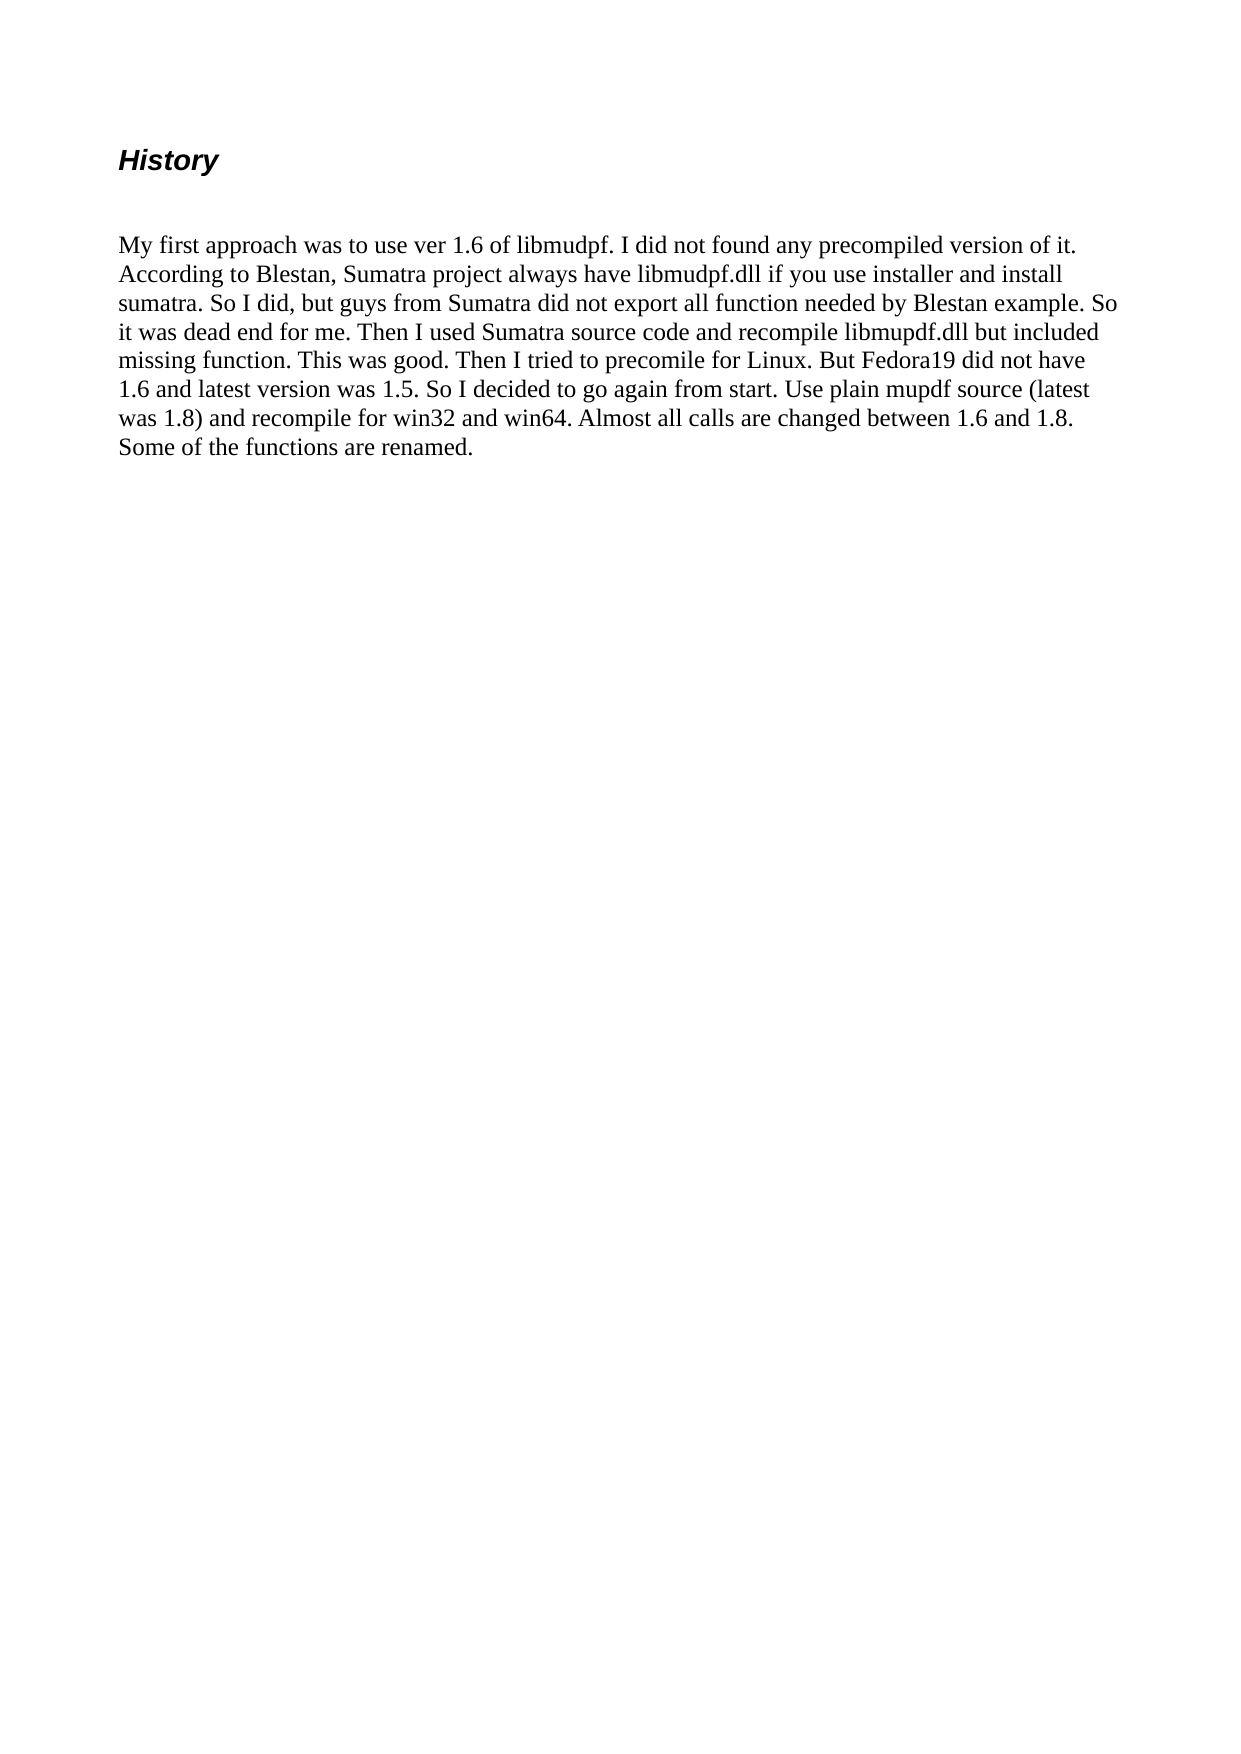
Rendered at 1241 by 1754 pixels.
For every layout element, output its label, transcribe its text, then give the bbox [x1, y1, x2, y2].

text My first approach was to use ver 1.6 of libmudpf. I did not found any precompiled version of it. According to Blestan, Sumatra project always have libmudpf.dll if you use installer and install sumatra. So I did, but guys from Sumatra did not export all function needed by Blestan example. So it was dead end for me. Then I used Sumatra source code and recompile libmupdf.dll but included missing function. This was good. Then I tried to precomile for Linux. But Fedora19 did not have 1.6 and latest version was 1.5. So I decided to go again from start. Use plain mupdf source (latest was 1.8) and recompile for win32 and win64. Almost all calls are changed between 1.6 and 1.8. Some of the functions are renamed. [118, 230, 1122, 460]
subtitle History [118, 143, 1122, 177]
